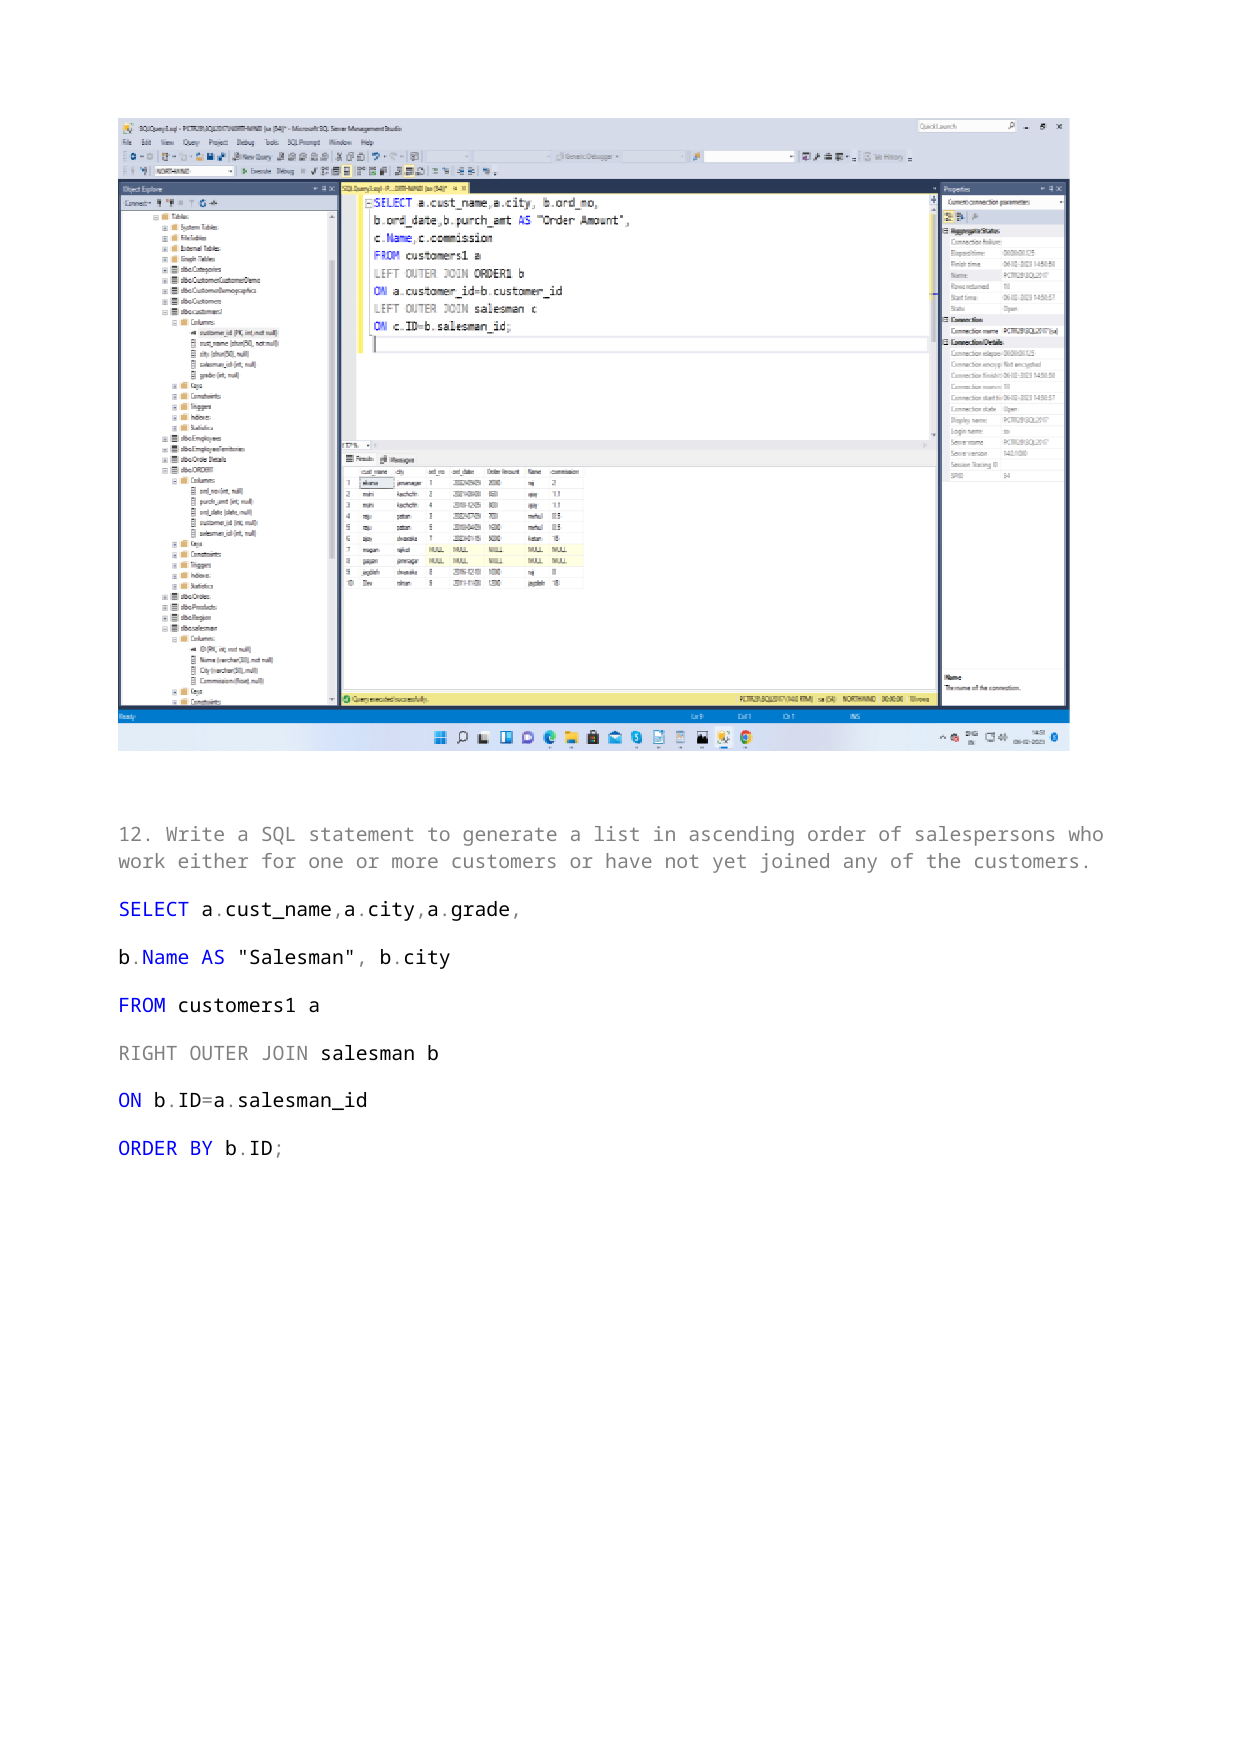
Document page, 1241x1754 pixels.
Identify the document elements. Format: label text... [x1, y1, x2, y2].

text FROM customers1 a [118, 991, 1122, 1018]
text ORDER BY b.ID; [118, 1134, 1122, 1161]
text SELECT a.cust_name,a.city,a.grade, [118, 895, 1122, 922]
text b.Name AS "Salesman", b.city [118, 943, 1122, 970]
text ON b.ID=a.salesman_id [118, 1087, 1122, 1114]
text RIGHT OUTER JOIN salesman b [118, 1039, 1122, 1066]
text 12. Write a SQL statement to generate a list in ascending order of salespersons who work either for one or more customers or have not yet joined any of the customers. [118, 821, 1122, 874]
